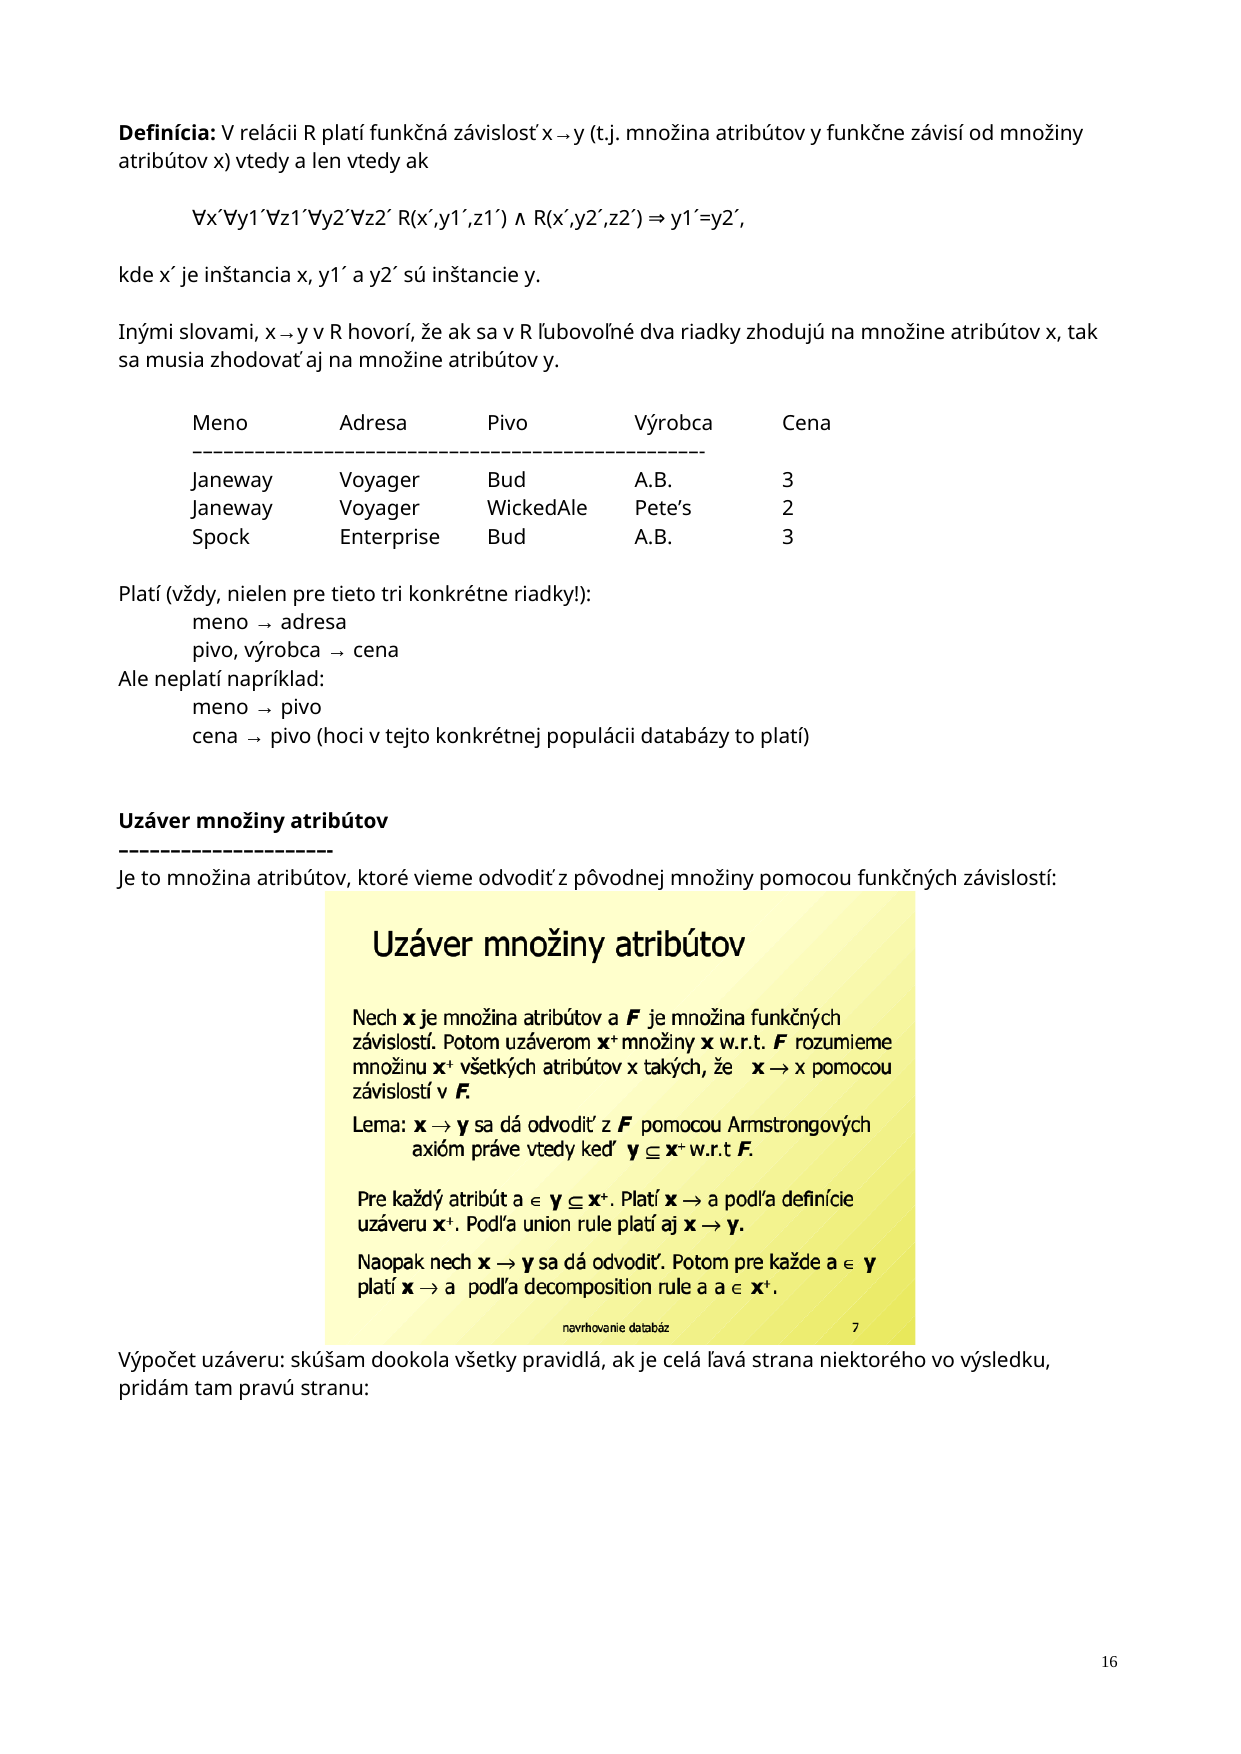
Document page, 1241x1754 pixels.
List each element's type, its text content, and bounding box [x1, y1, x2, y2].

text –––––––––-–––––––––––––––––––––––––––––––––––––––- [118, 437, 1122, 465]
text ∀x´∀y1´∀z1´∀y2´∀z2´ R(x´,y1´,z1´) ∧ R(x´,y2´,z2´) ⇒ y1´=y2´, [118, 203, 1122, 232]
text Janeway Voyager Bud A.B. 3 [118, 465, 1122, 493]
text pivo, výrobca → cena [118, 636, 1122, 664]
text meno → adresa [118, 607, 1122, 636]
text Inými slovami, x→y v R hovorí, že ak sa v R ľubovoľné dva riadky zhodujú na množine atribútov x, tak sa musia zhodovať aj na množine atribútov y. [118, 317, 1122, 374]
text Definícia: V relácii R platí funkčná závislosť x→y (t.j. množina atribútov y funkčne závisí od množiny atribútov x) vtedy a len vtedy ak [118, 118, 1122, 175]
text kde x´ je inštancia x, y1´ a y2´ sú inštancie y. [118, 260, 1122, 289]
text cena → pivo (hoci v tejto konkrétnej populácii databázy to platí) [118, 721, 1122, 749]
text Janeway Voyager WickedAle Pete’s 2 [118, 493, 1122, 522]
text Výpočet uzáveru: skúšam dookola všetky pravidlá, ak je celá ľavá strana niektorého vo výsledku, pridám tam pravú stranu: [118, 892, 1122, 1402]
text Uzáver množiny atribútov [118, 806, 1122, 835]
picture [324, 891, 916, 1345]
text Je to množina atribútov, ktoré vieme odvodiť z pôvodnej množiny pomocou funkčných závislostí: [118, 863, 1122, 892]
text Spock Enterprise Bud A.B. 3 [118, 522, 1122, 550]
text Ale neplatí napríklad: [118, 664, 1122, 692]
text ––––––––––––––––––––- [118, 835, 1122, 863]
text meno → pivo [118, 692, 1122, 721]
text Platí (vždy, nielen pre tieto tri konkrétne riadky!): [118, 579, 1122, 607]
text Meno Adresa Pivo Výrobca Cena [118, 408, 1122, 437]
